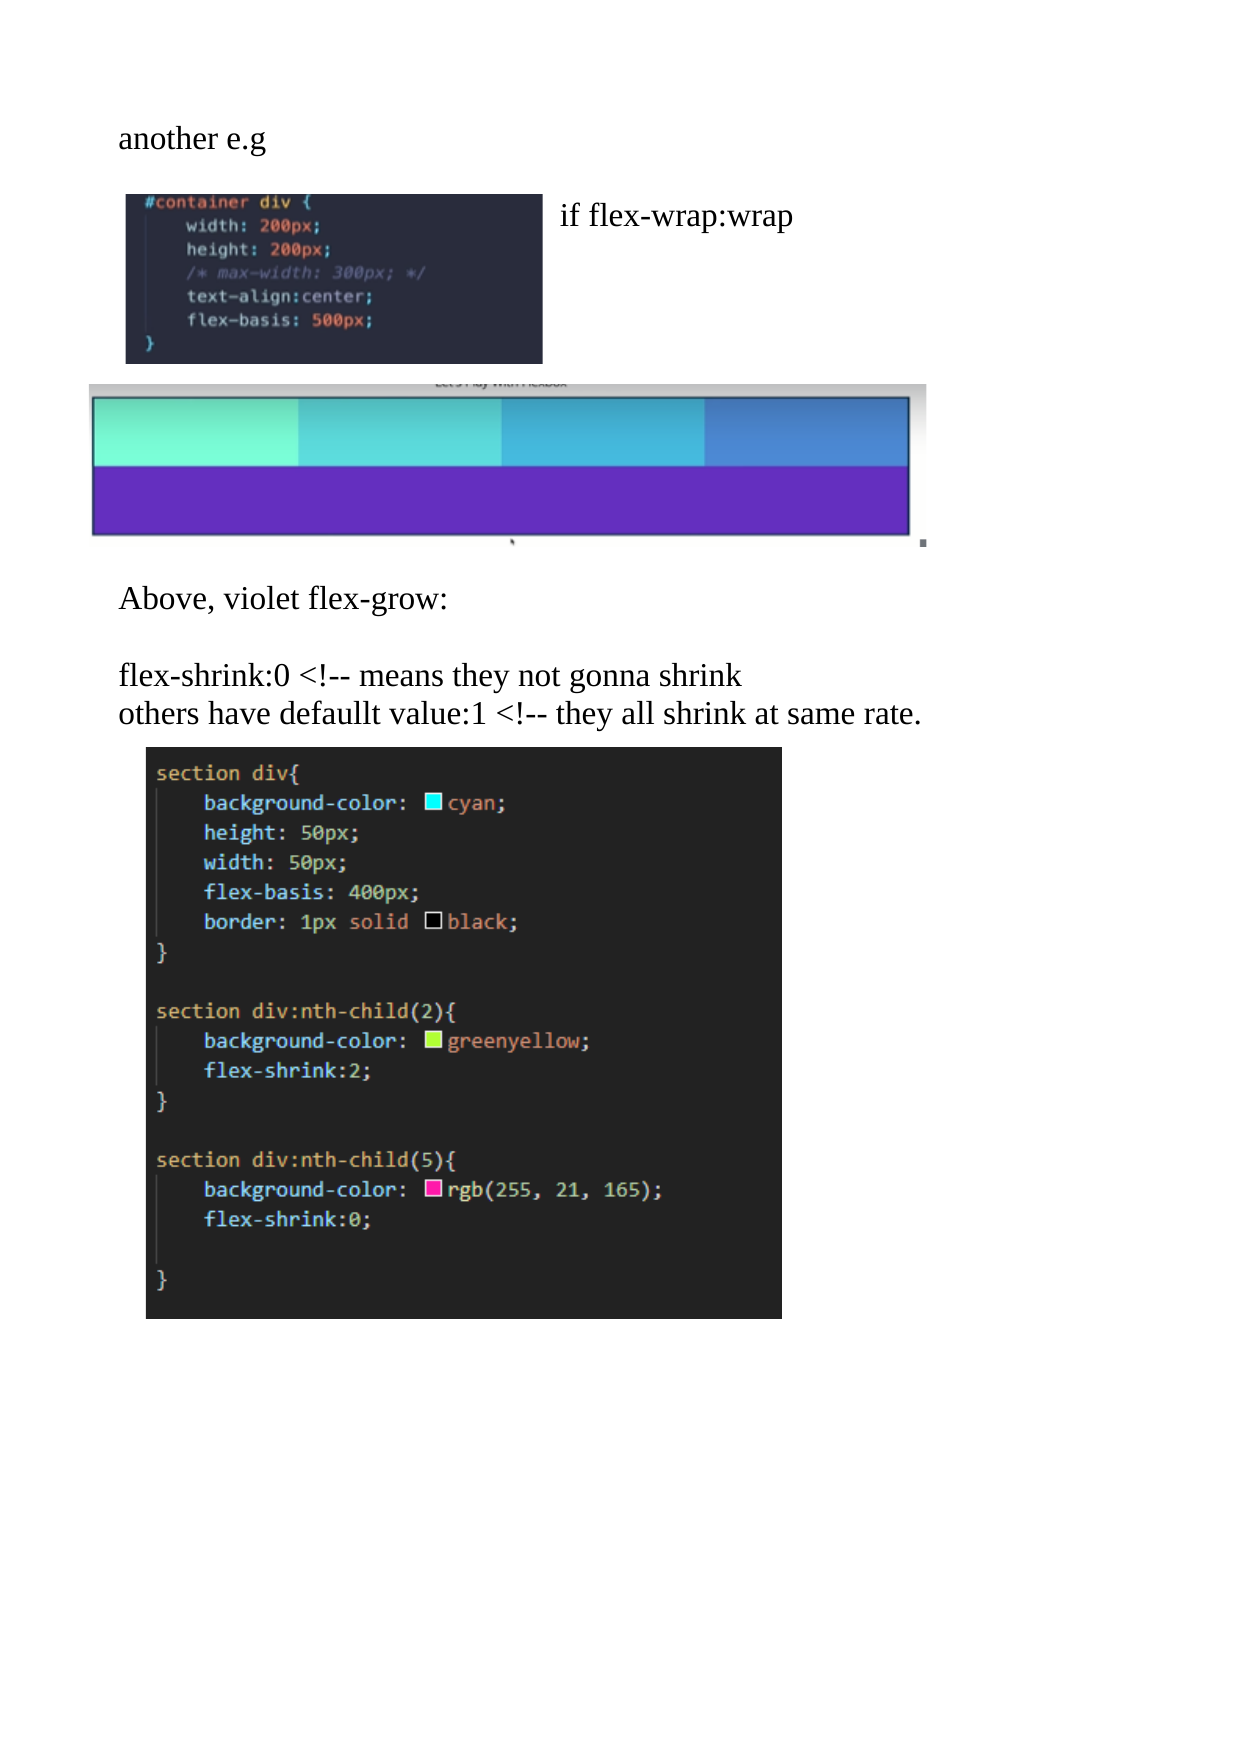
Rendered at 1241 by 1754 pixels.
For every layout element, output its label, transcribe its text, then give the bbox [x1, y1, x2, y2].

picture [145, 747, 782, 1319]
text if flex-wrap:wrap [543, 195, 1122, 233]
text another e.g [118, 118, 1122, 156]
picture [88, 384, 927, 547]
text Above, violet flex-grow: [118, 578, 1122, 616]
picture [125, 194, 543, 364]
text flex-shrink:0 <!-- means they not gonna shrink [118, 655, 1122, 693]
text others have defaullt value:1 <!-- they all shrink at same rate. [118, 693, 1122, 731]
